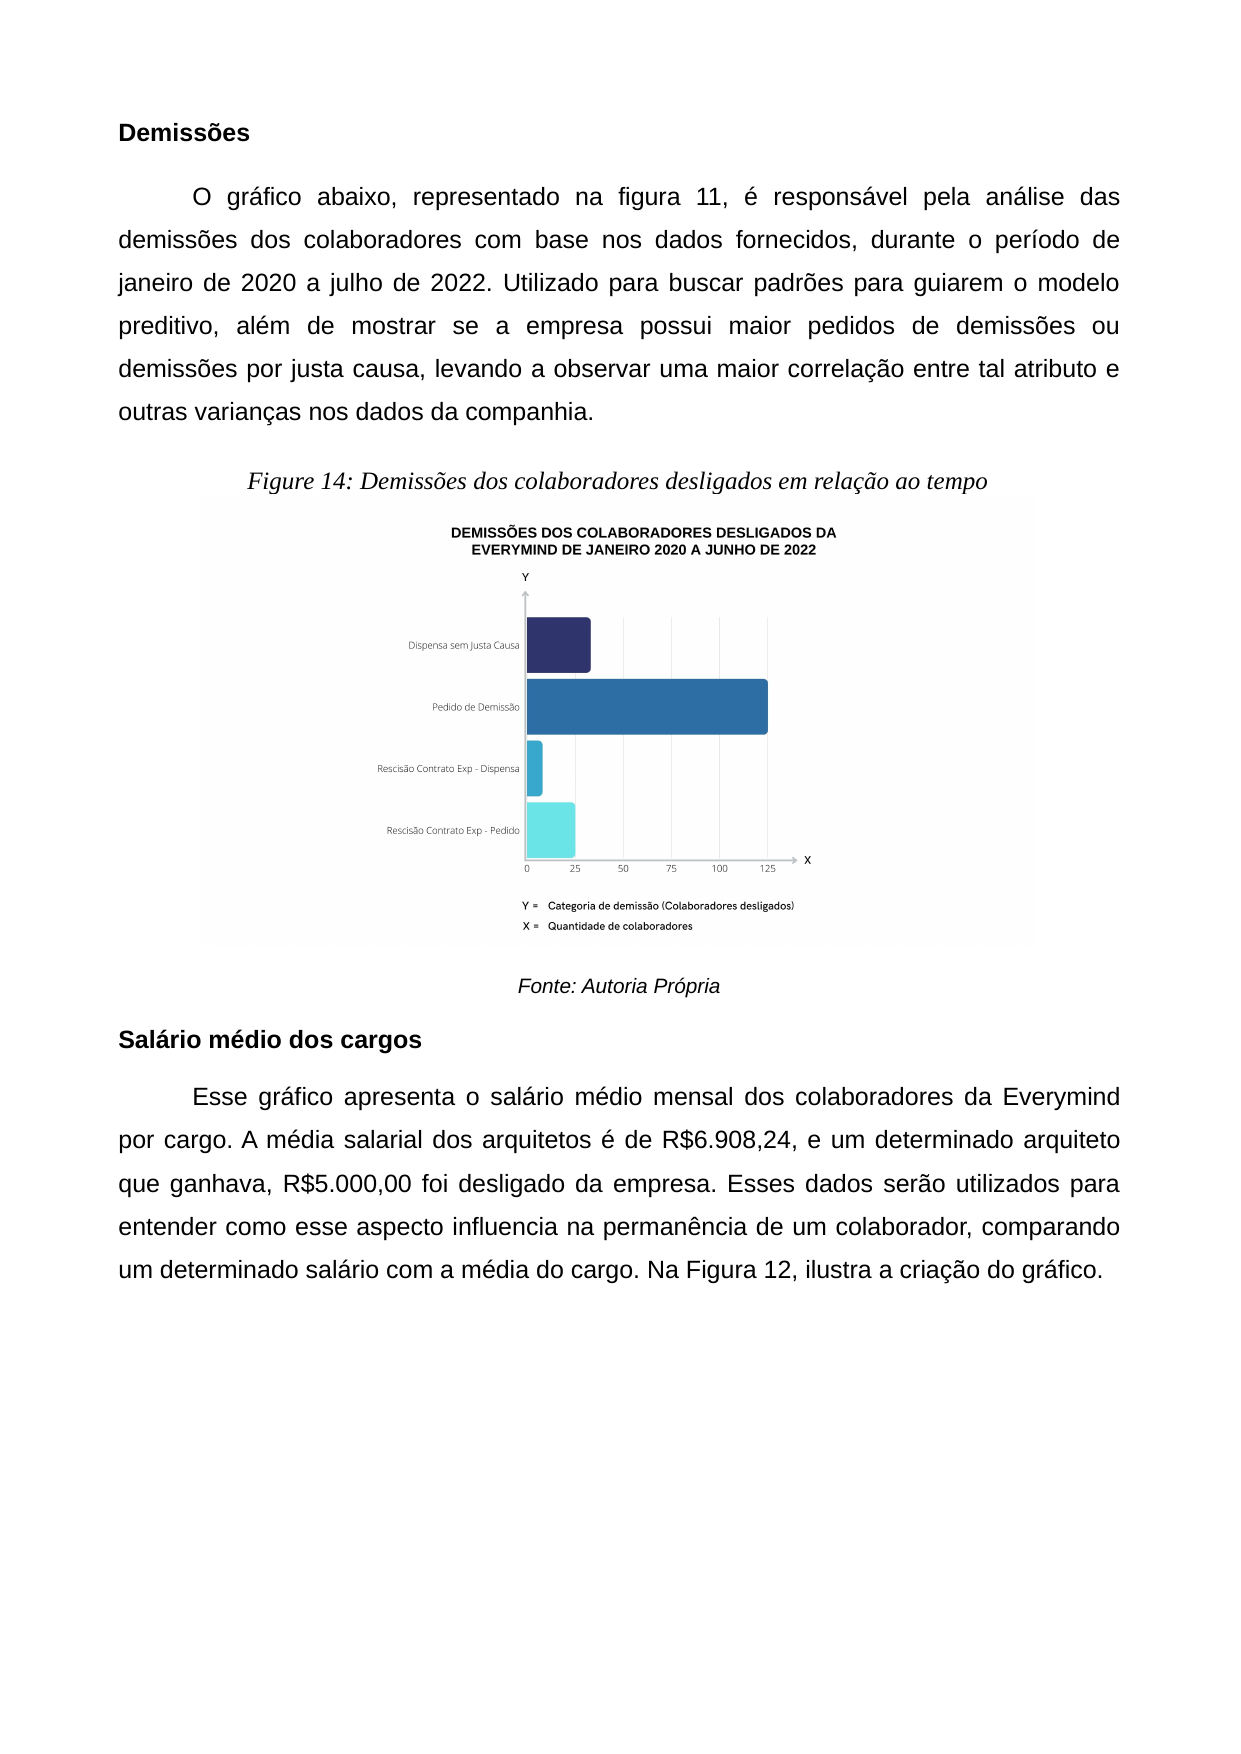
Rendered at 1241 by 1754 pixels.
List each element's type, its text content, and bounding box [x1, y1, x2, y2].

text [160, 453, 1077, 466]
text Esse gráfico apresenta o salário médio mensal dos colaboradores da Everymind por cargo. A média salarial dos arquitetos é de R$6.908,24, e um determinado arquiteto que ganhava, R$5.000,00 foi desligado da empresa. Esses dados serão utilizados para entender como esse aspecto influencia na permanência de um colaborador, comparando um determinado salário com a média do cargo. Na Figura 12, ilustra a criação do gráfico. [118, 1082, 1122, 1283]
text O gráfico abaixo, representado na figura 11, é responsável pela análise das demissões dos colaboradores com base nos dados fornecidos, durante o período de janeiro de 2020 a julho de 2022. Utilizado para buscar padrões para guiarem o modelo preditivo, além de mostrar se a empresa possui maior pedidos de demissões ou demissões por justa causa, levando a observar uma maior correlação entre tal atributo e outras varianças nos dados da companhia. [118, 182, 1122, 426]
picture [201, 494, 1036, 949]
text [160, 495, 1077, 962]
text Salário médio dos cargos [118, 1024, 1122, 1053]
text Demissões [118, 118, 1122, 147]
text Fonte: Autoria Própria [118, 455, 1122, 998]
text Figure 14: Demissões dos colaboradores desligados em relação ao tempo [160, 466, 1077, 495]
